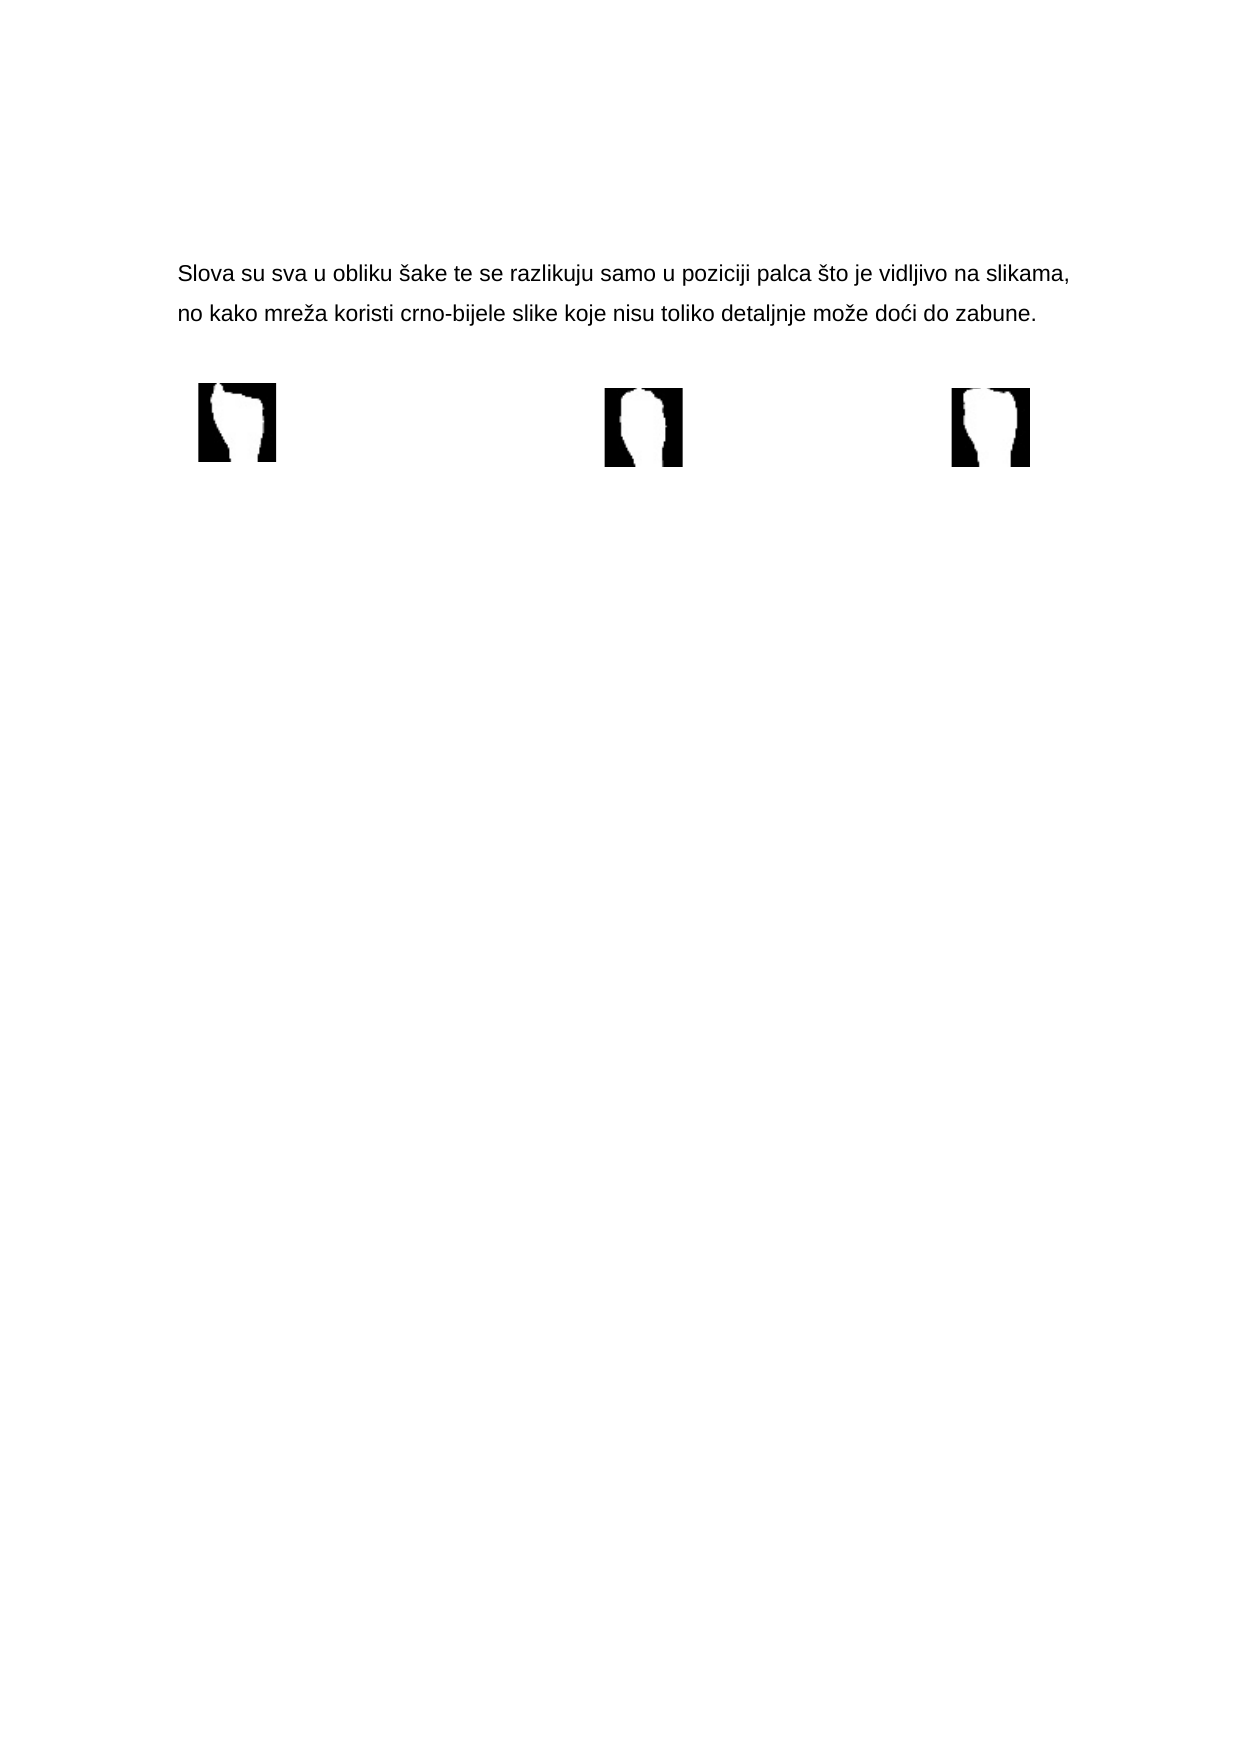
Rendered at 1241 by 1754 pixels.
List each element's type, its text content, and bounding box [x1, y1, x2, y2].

picture [604, 388, 683, 467]
text Slova su sva u obliku šake te se razlikuju samo u poziciji palca što je vidljivo na slikama, no kako mreža koristi crno-bijele slike koje nisu toliko detaljnje može doći do zabune. [177, 260, 1092, 326]
picture [951, 388, 1030, 467]
picture [198, 383, 277, 462]
